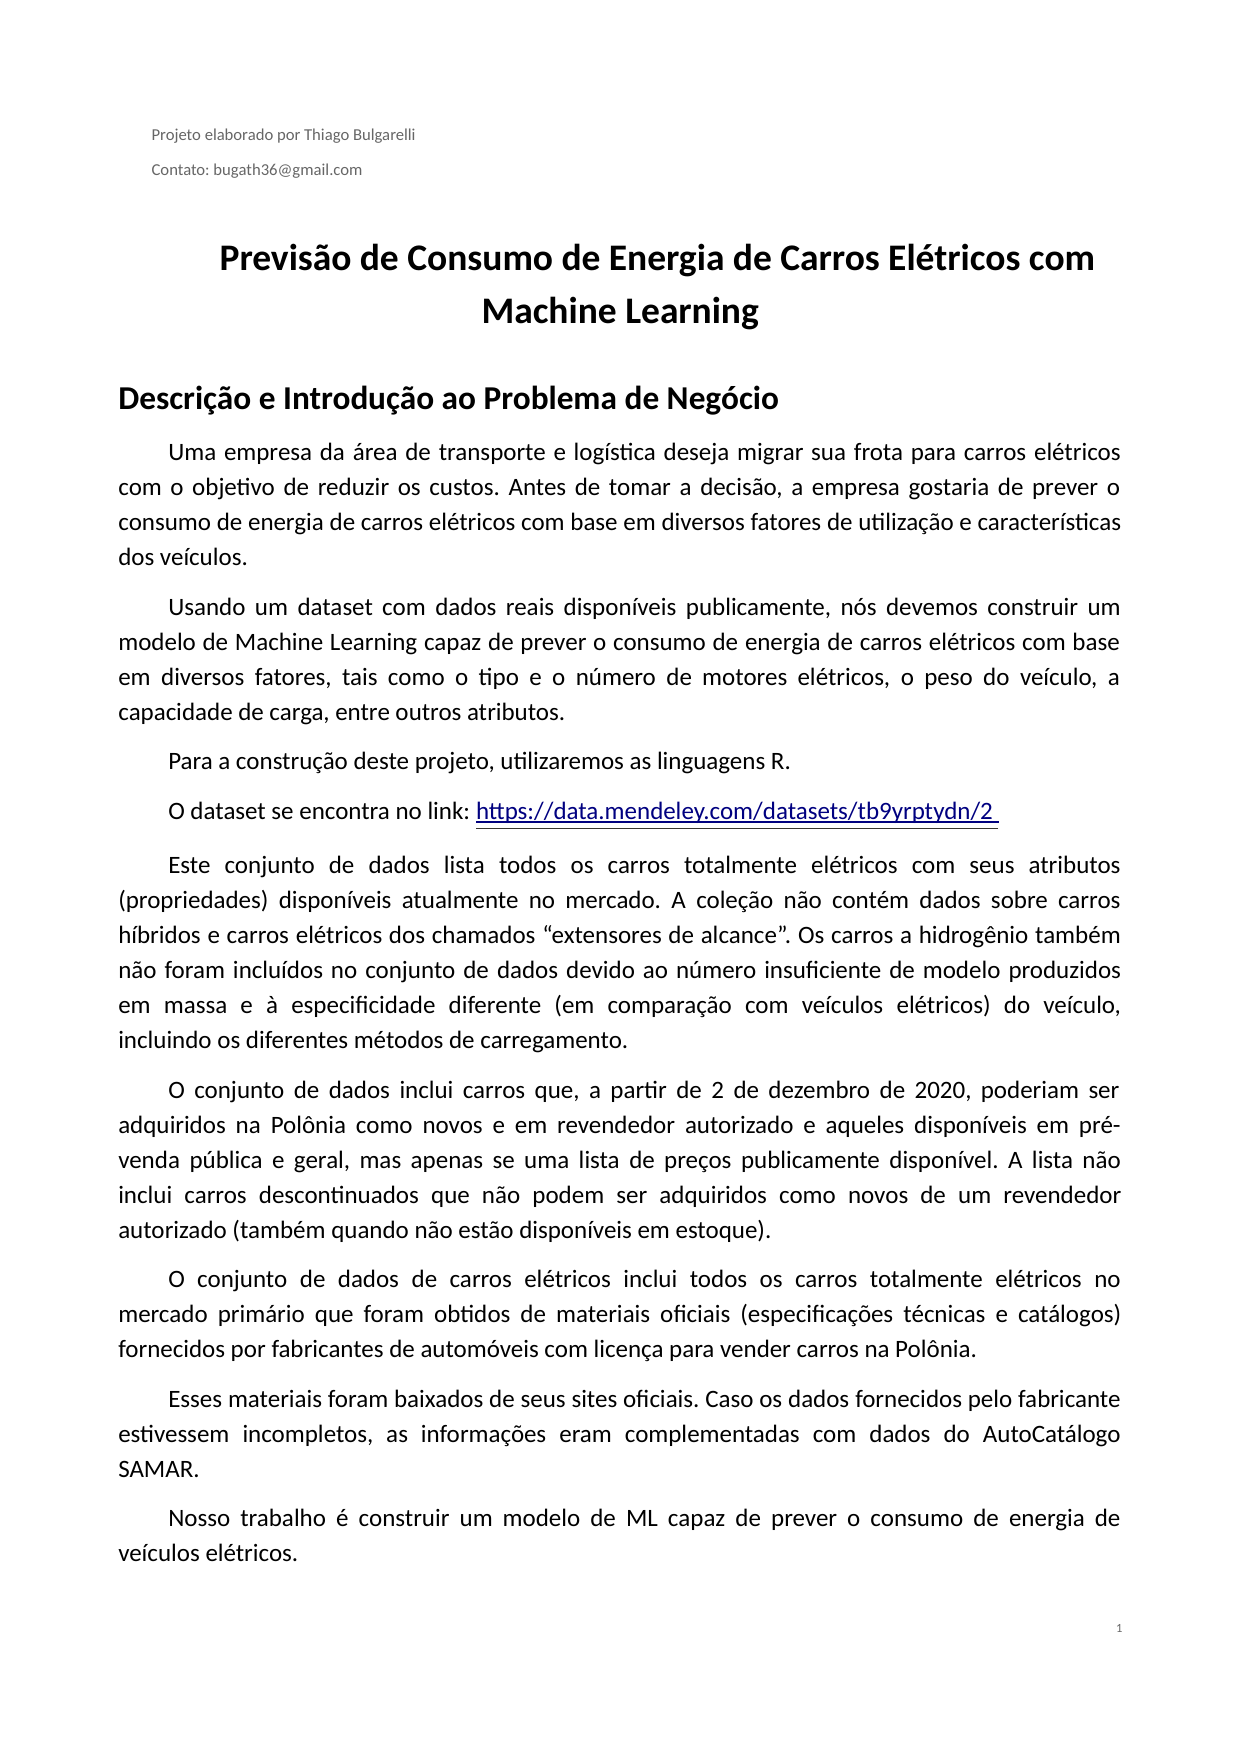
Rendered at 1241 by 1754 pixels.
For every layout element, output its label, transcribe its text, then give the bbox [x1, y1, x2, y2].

text Uma empresa da área de transporte e logística deseja migrar sua frota para carros elétricos com o objetivo de reduzir os custos. Antes de tomar a decisão, a empresa gostaria de prever o consumo de energia de carros elétricos com base em diversos fatores de utilização e características dos veículos. [118, 436, 1122, 572]
text O conjunto de dados de carros elétricos inclui todos os carros totalmente elétricos no mercado primário que foram obtidos de materiais oficiais (especificações técnicas e catálogos) fornecidos por fabricantes de automóveis com licença para vender carros na Polônia. [118, 1263, 1122, 1364]
text Para a construção deste projeto, utilizaremos as linguagens R. [118, 745, 1122, 776]
text Este conjunto de dados lista todos os carros totalmente elétricos com seus atributos (propriedades) disponíveis atualmente no mercado. A coleção não contém dados sobre carros híbridos e carros elétricos dos chamados “extensores de alcance”. Os carros a hidrogênio também não foram incluídos no conjunto de dados devido ao número insuficiente de modelo produzidos em massa e à especificidade diferente (em comparação com veículos elétricos) do veículo, incluindo os diferentes métodos de carregamento. [118, 849, 1122, 1055]
text Esses materiais foram baixados de seus sites oficiais. Caso os dados fornecidos pelo fabricante estivessem incompletos, as informações eram complementadas com dados do AutoCatálogo SAMAR. [118, 1383, 1122, 1483]
text O dataset se encontra no link: https://data.mendeley.com/datasets/tb9yrptydn/2 [118, 795, 1122, 829]
text O conjunto de dados inclui carros que, a partir de 2 de dezembro de 2020, poderiam ser adquiridos na Polônia como novos e em revendedor autorizado e aqueles disponíveis em pré-venda pública e geral, mas apenas se uma lista de preços publicamente disponível. A lista não inclui carros descontinuados que não podem ser adquiridos como novos de um revendedor autorizado (também quando não estão disponíveis em estoque). [118, 1074, 1122, 1244]
text Usando um dataset com dados reais disponíveis publicamente, nós devemos construir um modelo de Machine Learning capaz de prever o consumo de energia de carros elétricos com base em diversos fatores, tais como o tipo e o número de motores elétricos, o peso do veículo, a capacidade de carga, entre outros atributos. [118, 591, 1122, 726]
subtitle Descrição e Introdução ao Problema de Negócio [118, 377, 1122, 418]
title Previsão de Consumo de Energia de Carros Elétricos com Machine Learning [118, 234, 1122, 333]
text Nosso trabalho é construir um modelo de ML capaz de prever o consumo de energia de veículos elétricos. [118, 1502, 1122, 1568]
